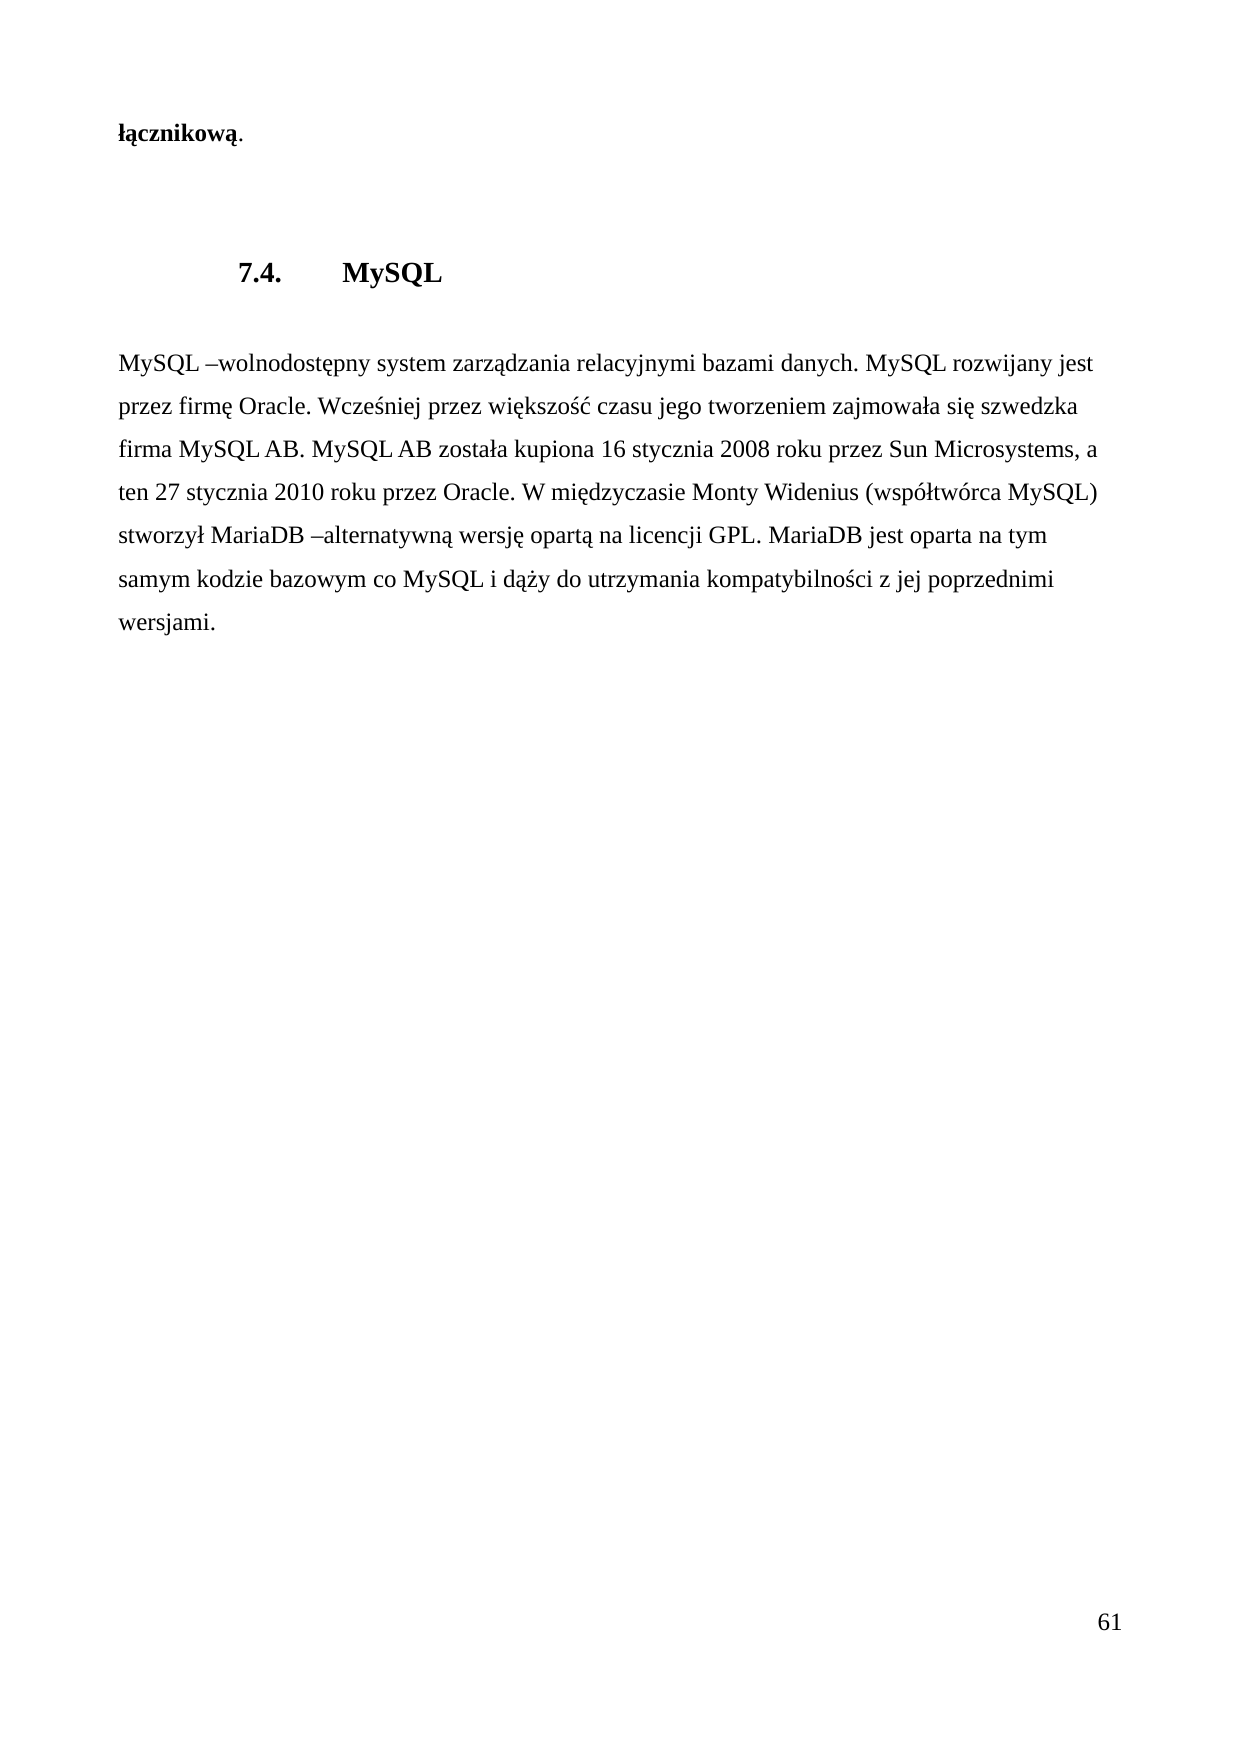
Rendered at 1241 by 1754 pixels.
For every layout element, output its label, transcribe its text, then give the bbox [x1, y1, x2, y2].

text MySQL –wolnodostępny system zarządzania relacyjnymi bazami danych. MySQL rozwijany jest przez firmę Oracle. Wcześniej przez większość czasu jego tworzeniem zajmowała się szwedzka firma MySQL AB. MySQL AB została kupiona 16 stycznia 2008 roku przez Sun Microsystems, a ten 27 stycznia 2010 roku przez Oracle. W międzyczasie Monty Widenius (współtwórca MySQL) stworzył MariaDB –alternatywną wersję opartą na licencji GPL. MariaDB jest oparta na tym samym kodzie bazowym co MySQL i dąży do utrzymania kompatybilności z jej poprzednimi wersjami. [118, 348, 1122, 636]
list MySQL [231, 255, 1122, 288]
text łącznikową. [118, 118, 1122, 147]
